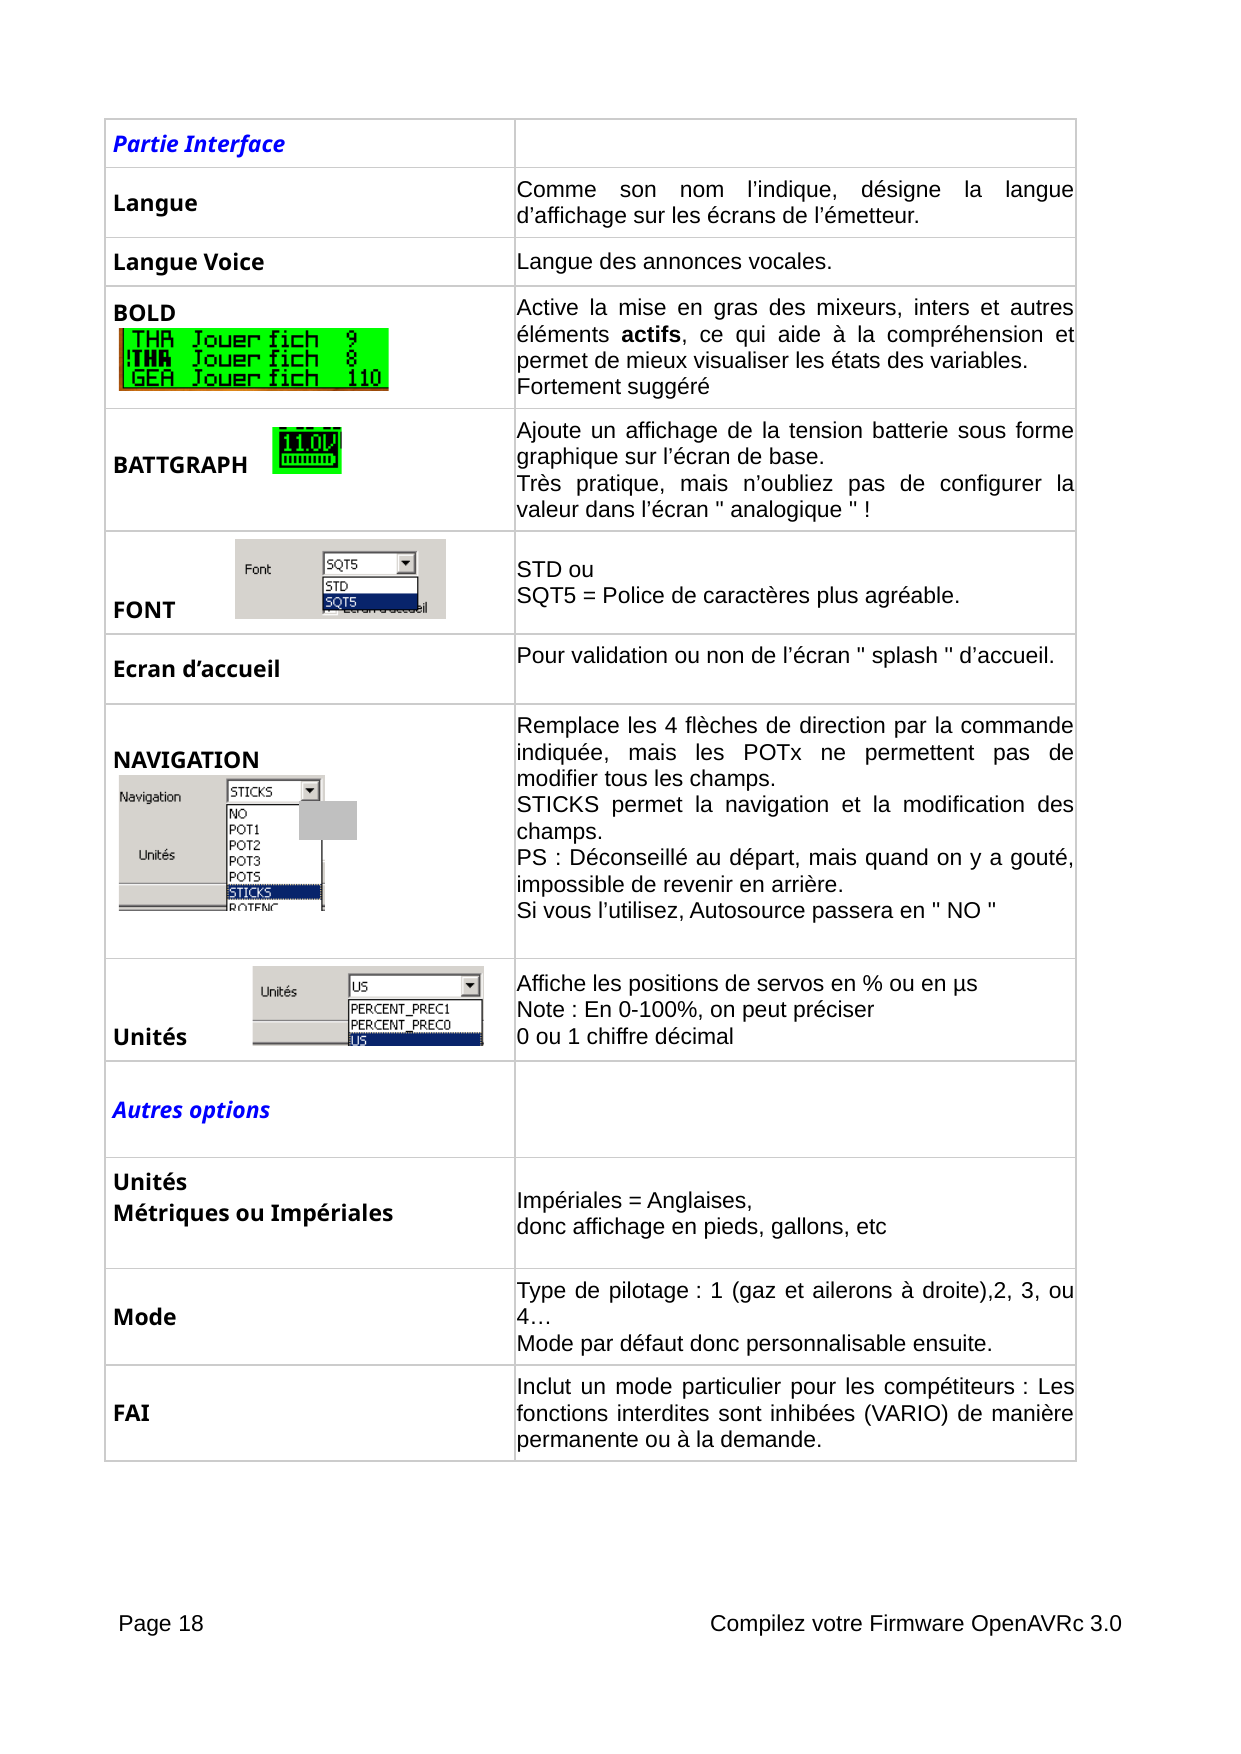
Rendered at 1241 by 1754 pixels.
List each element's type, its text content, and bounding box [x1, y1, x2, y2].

table_cell Affiche les positions de servos en % ou en µs Note : En 0-100%, on peut préciser 0 ou 1 chiffre décimal [516, 959, 1075, 1060]
table_cell Active la mise en gras des mixeurs, inters et autres éléments actifs, ce qui aide à la compréhension et permet de mieux visualiser les états des variables. Fortement suggéré [516, 287, 1075, 407]
table_cell BOLD [106, 287, 514, 407]
table_cell Autres options [106, 1062, 514, 1157]
table_cell Ecran d’accueil [106, 635, 514, 703]
table_cell Langue [106, 168, 514, 236]
table_cell Inclut un mode particulier pour les compétiteurs : Les fonctions interdites sont inhibées (VARIO) de manière permanente ou à la demande. [516, 1366, 1075, 1460]
table_cell NAVIGATION [106, 705, 514, 957]
table_cell FAI [106, 1366, 514, 1460]
table_cell FONT [106, 532, 514, 633]
table_cell Langue des annonces vocales. [516, 238, 1075, 285]
table_cell [516, 1062, 1075, 1157]
table_cell Langue Voice [106, 238, 514, 285]
table_cell BATTGRAPH [106, 409, 514, 530]
table_cell Type de pilotage : 1 (gaz et ailerons à droite),2, 3, ou 4… Mode par défaut donc personnalisable ensuite. [516, 1269, 1075, 1364]
table_cell Ajoute un affichage de la tension batterie sous forme graphique sur l’écran de base. Très pratique, mais n’oubliez pas de configurer la valeur dans l’écran '' analogique '' ! [516, 409, 1075, 530]
table_cell [516, 120, 1075, 167]
table_cell Mode [106, 1269, 514, 1364]
table_cell Unités Métriques ou Impériales [106, 1158, 514, 1268]
table_cell Partie Interface [106, 120, 514, 167]
table_cell Impériales = Anglaises, donc affichage en pieds, gallons, etc [516, 1158, 1075, 1268]
table_cell Remplace les 4 flèches de direction par la commande indiquée, mais les POTx ne permettent pas de modifier tous les champs. STICKS permet la navigation et la modification des champs. PS : Déconseillé au départ, mais quand on y a gouté, impossible de revenir en arrière. Si vous l’utilisez, Autosource passera en '' NO '' [516, 705, 1075, 957]
table_cell Comme son nom l’indique, désigne la langue d’affichage sur les écrans de l’émetteur. [516, 168, 1075, 236]
table_cell Pour validation ou non de l’écran '' splash '' d’accueil. [516, 635, 1075, 703]
table_cell STD ou SQT5 = Police de caractères plus agréable. [516, 532, 1075, 633]
table_cell Unités [106, 959, 514, 1060]
